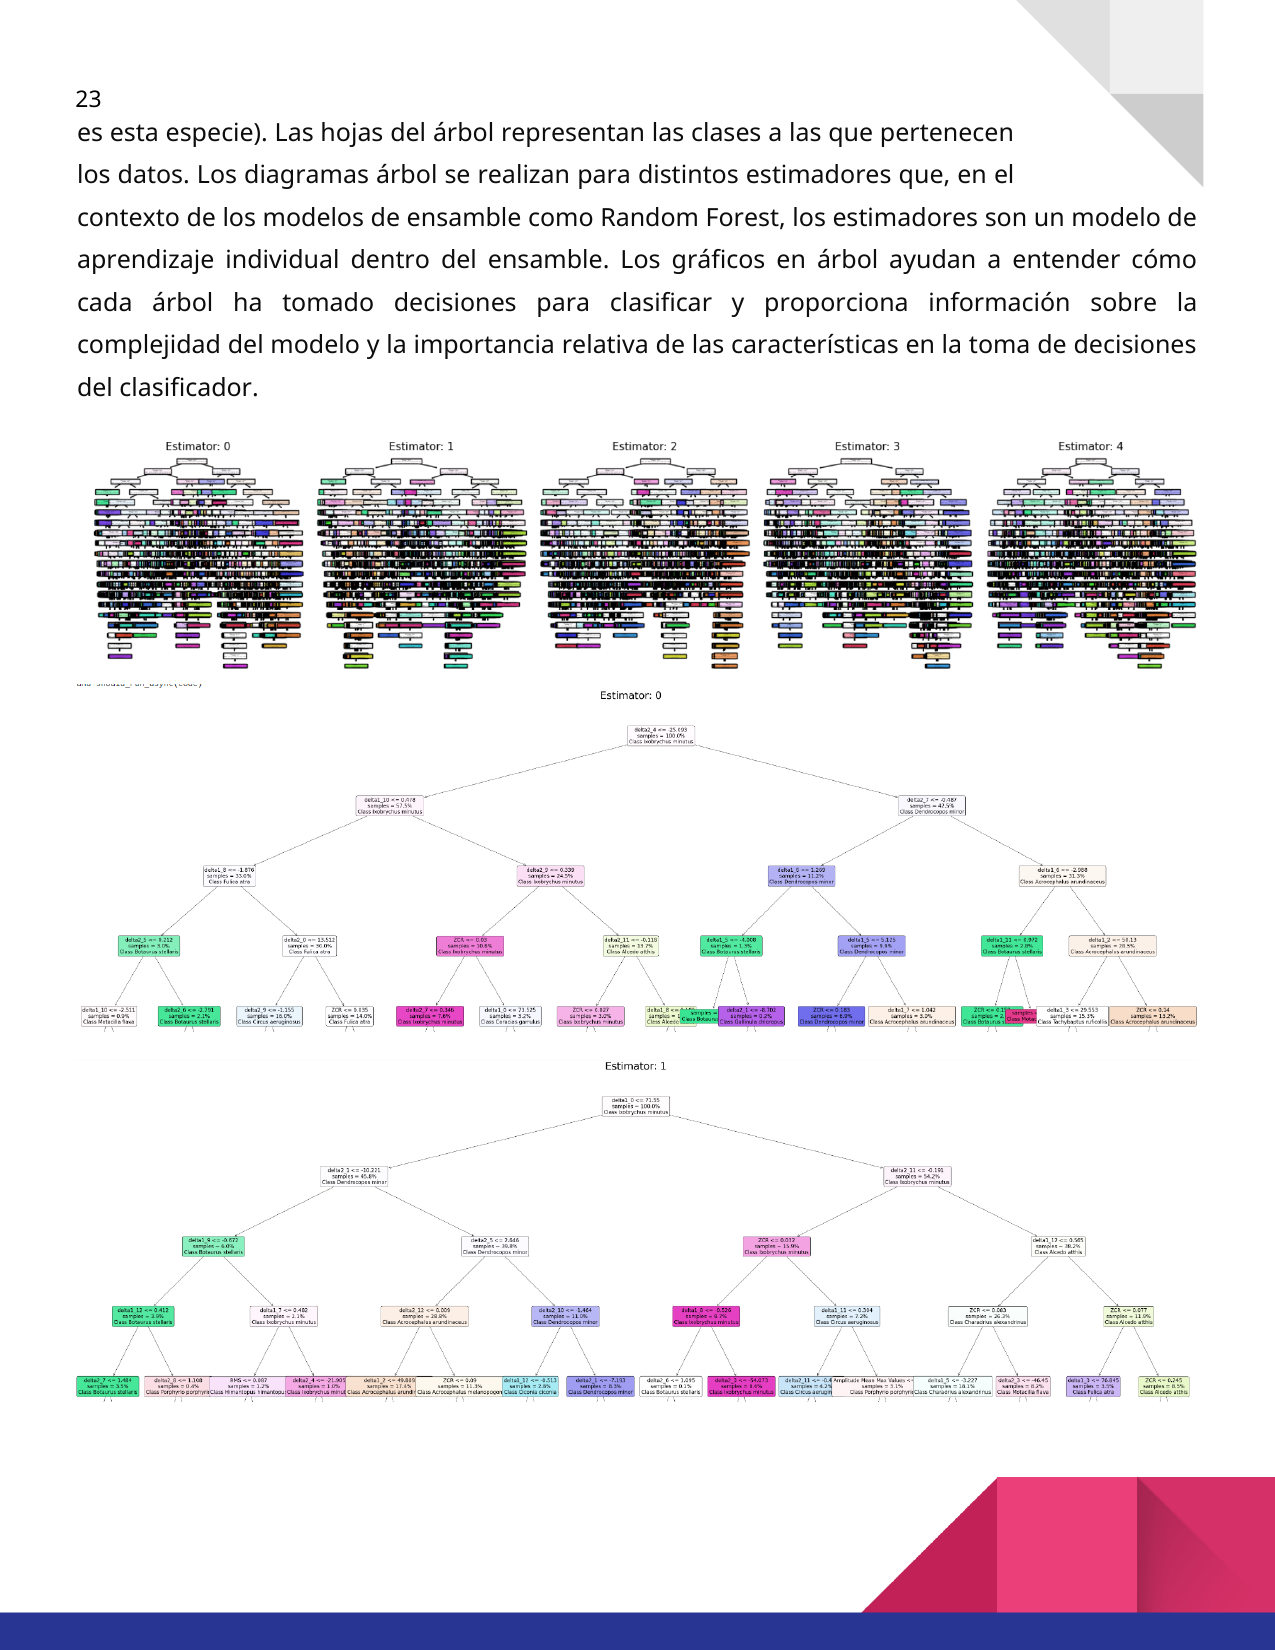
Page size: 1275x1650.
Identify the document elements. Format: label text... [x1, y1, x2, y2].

picture [1015, 0, 1204, 188]
picture [76, 684, 1199, 1032]
picture [75, 1060, 1198, 1402]
picture [76, 432, 1199, 677]
text es esta especie). Las hojas del árbol representan las clases a las que pertenecen los datos. Los diagramas árbol se realizan para distintos estimadores que, en el contexto de los modelos de ensamble como Random Forest, los estimadores son un modelo de aprendizaje individual dentro del ensamble. Los gráficos en árbol ayudan a entender cómo cada árbol ha tomado decisiones para clasificar y proporciona información sobre la complejidad del modelo y la importancia relativa de las características en la toma de decisiones del clasificador. [77, 114, 1198, 404]
picture [0, 1475, 1275, 1650]
